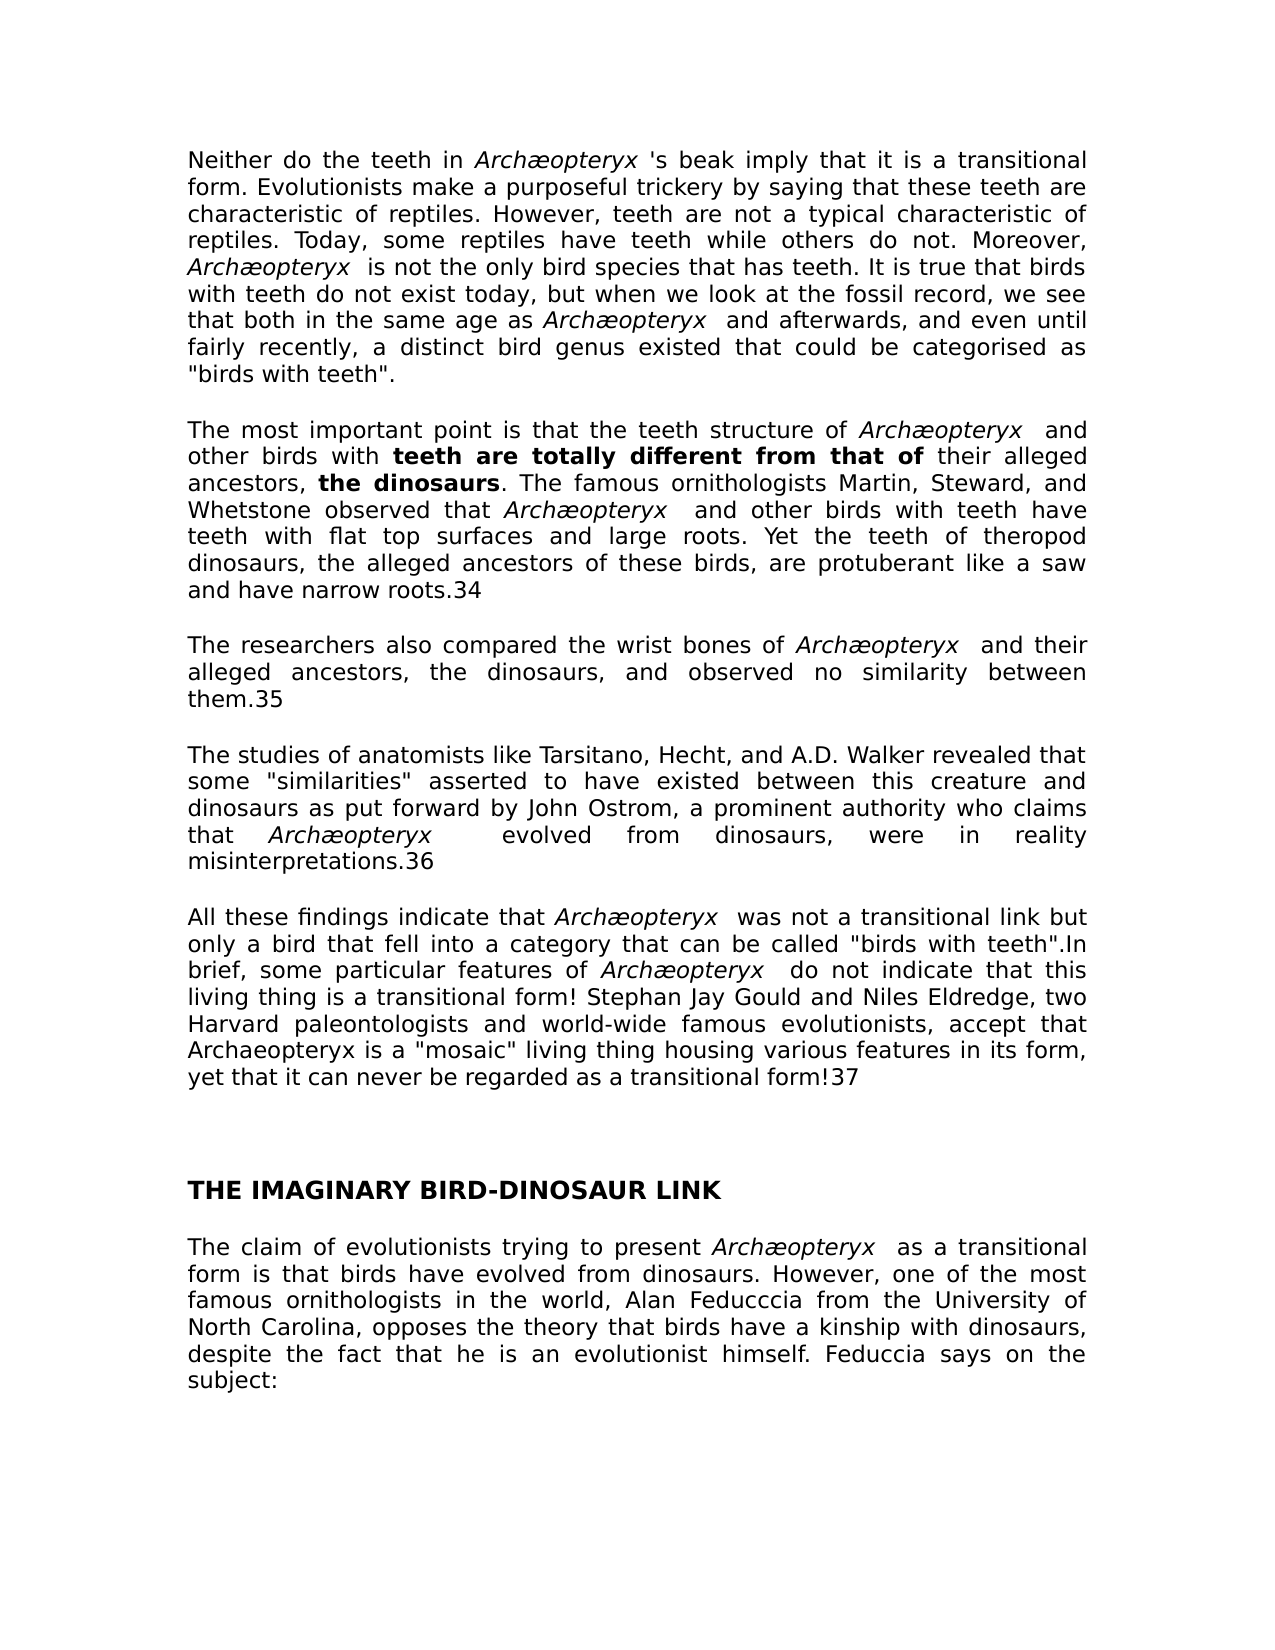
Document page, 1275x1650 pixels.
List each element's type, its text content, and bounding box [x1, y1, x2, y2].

text All these findings indicate that Archæopteryx was not a transitional link but only a bird that fell into a category that can be called "birds with teeth".In brief, some particular features of Archæopteryx do not indicate that this living thing is a transitional form! Stephan Jay Gould and Niles Eldredge, two Harvard paleontologists and world-wide famous evolutionists, accept that Archaeopteryx is a "mosaic" living thing housing various features in its form, yet that it can never be regarded as a transitional form!37 [187, 904, 1088, 1091]
text The researchers also compared the wrist bones of Archæopteryx and their alleged ancestors, the dinosaurs, and observed no similarity between them.35 [187, 633, 1088, 713]
text The Imaginary Bird-Dinosaur Link [187, 1176, 1088, 1205]
text Neither do the teeth in Archæopteryx 's beak imply that it is a transitional form. Evolutionists make a purposeful trickery by saying that these teeth are characteristic of reptiles. However, teeth are not a typical characteristic of reptiles. Today, some reptiles have teeth while others do not. Moreover, Archæopteryx is not the only bird species that has teeth. It is true that birds with teeth do not exist today, but when we look at the fossil record, we see that both in the same age as Archæopteryx and afterwards, and even until fairly recently, a distinct bird genus existed that could be categorised as "birds with teeth". [187, 148, 1088, 388]
text The studies of anatomists like Tarsitano, Hecht, and A.D. Walker revealed that some "similarities" asserted to have existed between this creature and dinosaurs as put forward by John Ostrom, a prominent authority who claims that Archæopteryx evolved from dinosaurs, were in reality misinterpretations.36 [187, 742, 1088, 875]
text The most important point is that the teeth structure of Archæopteryx and other birds with teeth are totally different from that of their alleged ancestors, the dinosaurs. The famous ornithologists Martin, Steward, and Whetstone observed that Archæopteryx and other birds with teeth have teeth with flat top surfaces and large roots. Yet the teeth of theropod dinosaurs, the alleged ancestors of these birds, are protuberant like a saw and have narrow roots.34 [187, 417, 1088, 603]
text The claim of evolutionists trying to present Archæopteryx as a transitional form is that birds have evolved from dinosaurs. However, one of the most famous ornithologists in the world, Alan Feducccia from the University of North Carolina, opposes the theory that birds have a kinship with dinosaurs, despite the fact that he is an evolutionist himself. Feduccia says on the subject: [187, 1234, 1088, 1394]
